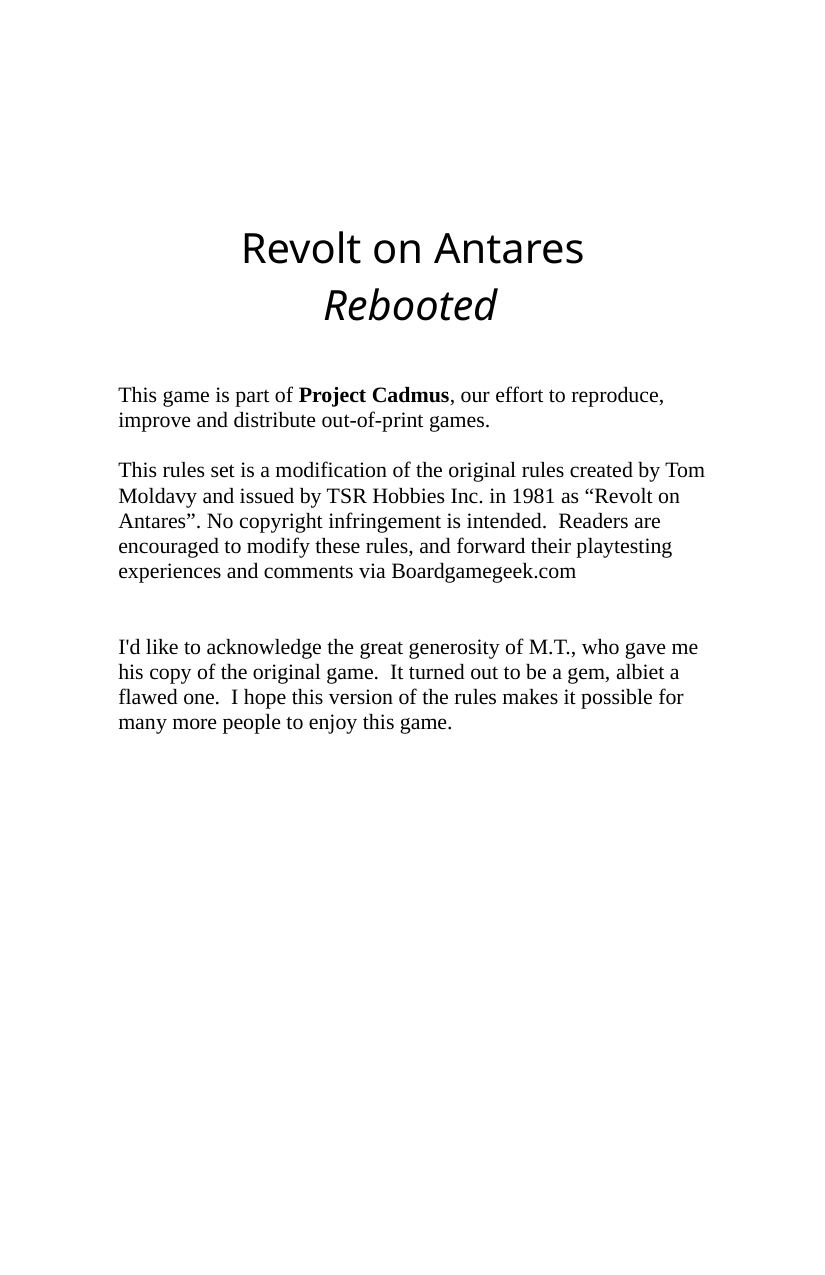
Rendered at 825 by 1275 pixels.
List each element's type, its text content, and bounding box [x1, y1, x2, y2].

text This rules set is a modification of the original rules created by Tom Moldavy and issued by TSR Hobbies Inc. in 1981 as “Revolt on Antares”. No copyright infringement is intended. Readers are encouraged to modify these rules, and forward their playtesting experiences and comments via Boardgamegeek.com [118, 457, 707, 583]
text Revolt on Antares [118, 219, 707, 276]
text improve and distribute out-of-print games. [118, 407, 707, 432]
text This game is part of Project Cadmus, our effort to reproduce, [118, 382, 707, 407]
text I'd like to acknowledge the great generosity of M.T., who gave me his copy of the original game. It turned out to be a gem, albiet a flawed one. I hope this version of the rules makes it possible for many more people to enjoy this game. [118, 634, 707, 735]
text Rebooted [118, 276, 707, 332]
